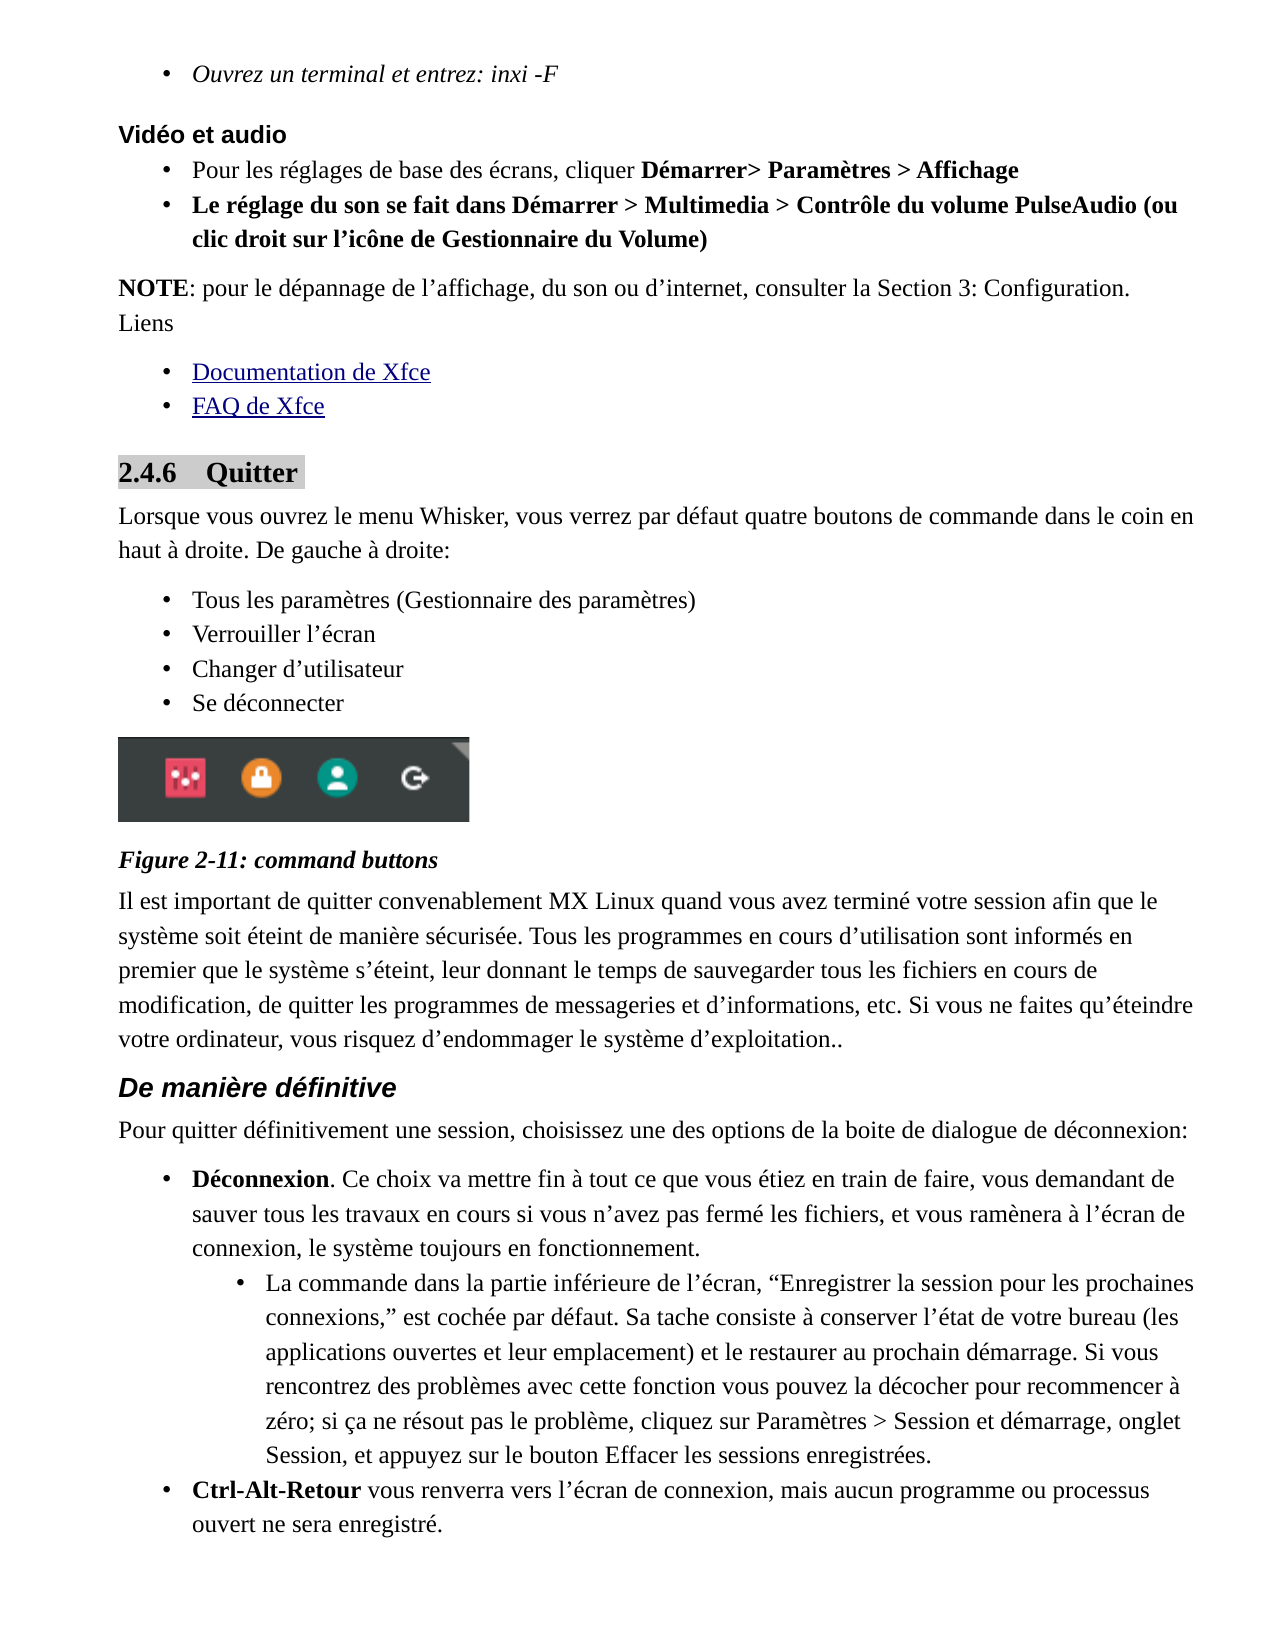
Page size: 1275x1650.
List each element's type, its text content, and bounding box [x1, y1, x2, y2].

subtitle 2.4.6 Quitter [305, 455, 1216, 489]
subtitle Vidéo et audio [118, 121, 1216, 149]
list FAQ de Xfce [162, 391, 1216, 420]
list Ctrl-Alt-Retour vous renverra vers l’écran de connexion, mais aucun programme ou processus ouvert ne sera enregistré. [162, 1475, 1216, 1538]
picture [118, 737, 470, 822]
list La commande dans la partie inférieure de l’écran, “Enregistrer la session pour les prochaines connexions,” est cochée par défaut. Sa tache consiste à conserver l’état de votre bureau (les applications ouvertes et leur emplacement) et le restaurer au prochain démarrage. Si vous rencontrez des problèmes avec cette fonction vous pouvez la décocher pour recommencer à zéro; si ça ne résout pas le problème, cliquez sur Paramètres > Session et démarrage, onglet Session, et appuyez sur le bouton Effacer les sessions enregistrées. [236, 1268, 1216, 1469]
list Pour les réglages de base des écrans, cliquer Démarrer> Paramètres > Affichage [162, 155, 1216, 184]
text Liens [118, 308, 1216, 337]
list Ouvrez un terminal et entrez: inxi -F [162, 59, 1216, 88]
text Lorsque vous ouvrez le menu Whisker, vous verrez par défaut quatre boutons de commande dans le coin en haut à droite. De gauche à droite: [118, 501, 1216, 564]
text Pour quitter définitivement une session, choisissez une des options de la boite de dialogue de déconnexion: [118, 1116, 1216, 1144]
subtitle De manière définitive [118, 1071, 1216, 1103]
text NOTE: pour le dépannage de l’affichage, du son ou d’internet, consulter la Section 3: Configuration. [118, 273, 1216, 302]
list Verrouiller l’écran [162, 619, 1216, 648]
text Il est important de quitter convenablement MX Linux quand vous avez terminé votre session afin que le système soit éteint de manière sécurisée. Tous les programmes en cours d’utilisation sont informés en premier que le système s’éteint, leur donnant le temps de sauvegarder tous les fichiers en cours de modification, de quitter les programmes de messageries et d’informations, etc. Si vous ne faites qu’éteindre votre ordinateur, vous risquez d’endommager le système d’exploitation.. [118, 886, 1216, 1053]
list Documentation de Xfce [162, 357, 1216, 386]
list Le réglage du son se fait dans Démarrer > Multimedia > Contrôle du volume PulseAudio (ou clic droit sur l’icône de Gestionnaire du Volume) [162, 190, 1216, 253]
list Tous les paramètres (Gestionnaire des paramètres) [162, 585, 1216, 613]
list Déconnexion. Ce choix va mettre fin à tout ce que vous étiez en train de faire, vous demandant de sauver tous les travaux en cours si vous n’avez pas fermé les fichiers, et vous ramènera à l’écran de connexion, le système toujours en fonctionnement. [162, 1164, 1216, 1262]
list Changer d’utilisateur [162, 654, 1216, 682]
text Figure 2-11: command buttons [118, 845, 1216, 874]
list Se déconnecter [162, 688, 1216, 717]
